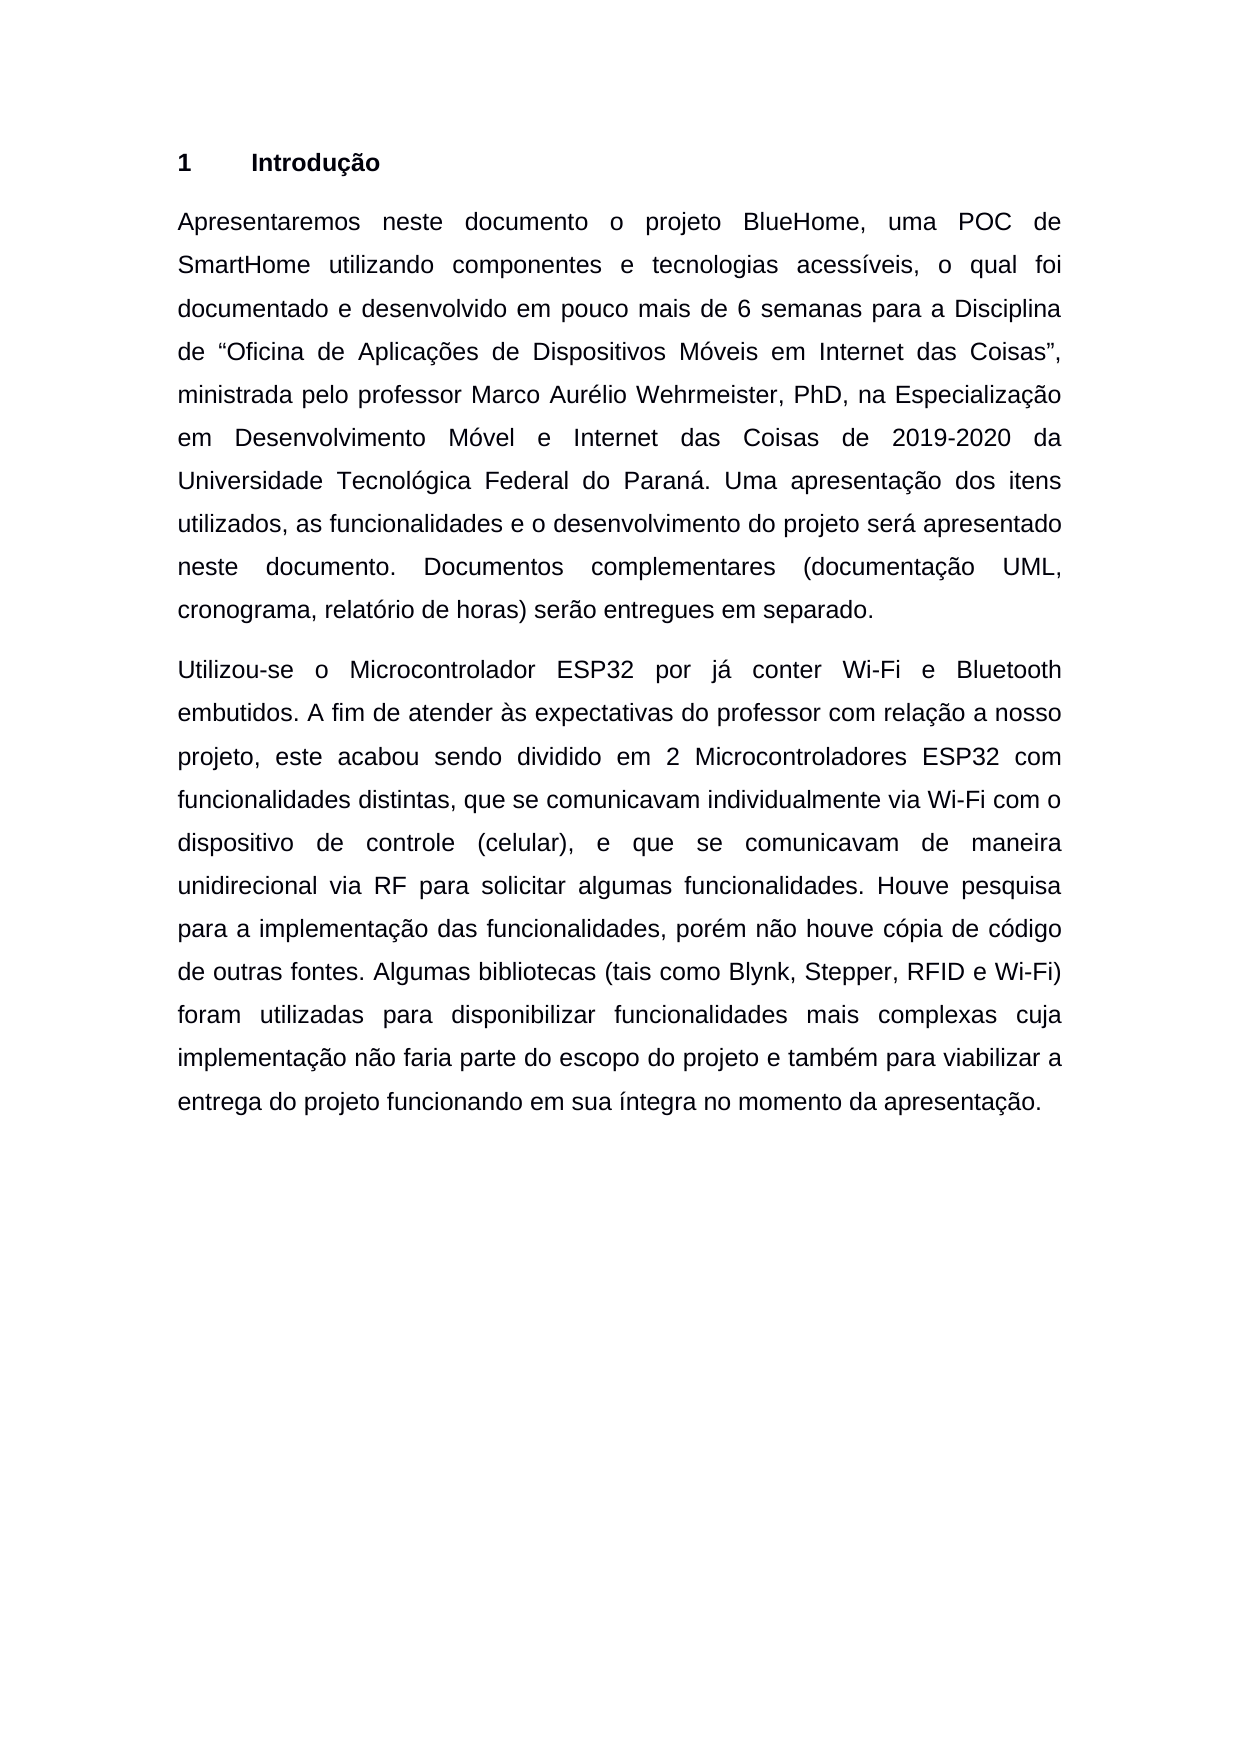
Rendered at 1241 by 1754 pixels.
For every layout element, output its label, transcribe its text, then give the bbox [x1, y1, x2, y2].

text Apresentaremos neste documento o projeto BlueHome, uma POC de SmartHome utilizando componentes e tecnologias acessíveis, o qual foi documentado e desenvolvido em pouco mais de 6 semanas para a Disciplina de “Oficina de Aplicações de Dispositivos Móveis em Internet das Coisas”, ministrada pelo professor Marco Aurélio Wehrmeister, PhD, na Especialização em Desenvolvimento Móvel e Internet das Coisas de 2019-2020 da Universidade Tecnológica Federal do Paraná. Uma apresentação dos itens utilizados, as funcionalidades e o desenvolvimento do projeto será apresentado neste documento. Documentos complementares (documentação UML, cronograma, relatório de horas) serão entregues em separado. [177, 207, 1063, 624]
text Utilizou-se o Microcontrolador ESP32 por já conter Wi-Fi e Bluetooth embutidos. A fim de atender às expectativas do professor com relação a nosso projeto, este acabou sendo dividido em 2 Microcontroladores ESP32 com funcionalidades distintas, que se comunicavam individualmente via Wi-Fi com o dispositivo de controle (celular), e que se comunicavam de maneira unidirecional via RF para solicitar algumas funcionalidades. Houve pesquisa para a implementação das funcionalidades, porém não houve cópia de código de outras fontes. Algumas bibliotecas (tais como Blynk, Stepper, RFID e Wi-Fi) foram utilizadas para disponibilizar funcionalidades mais complexas cuja implementação não faria parte do escopo do projeto e também para viabilizar a entrega do projeto funcionando em sua íntegra no momento da apresentação. [177, 655, 1063, 1115]
text 1 Introdução [177, 148, 1063, 176]
